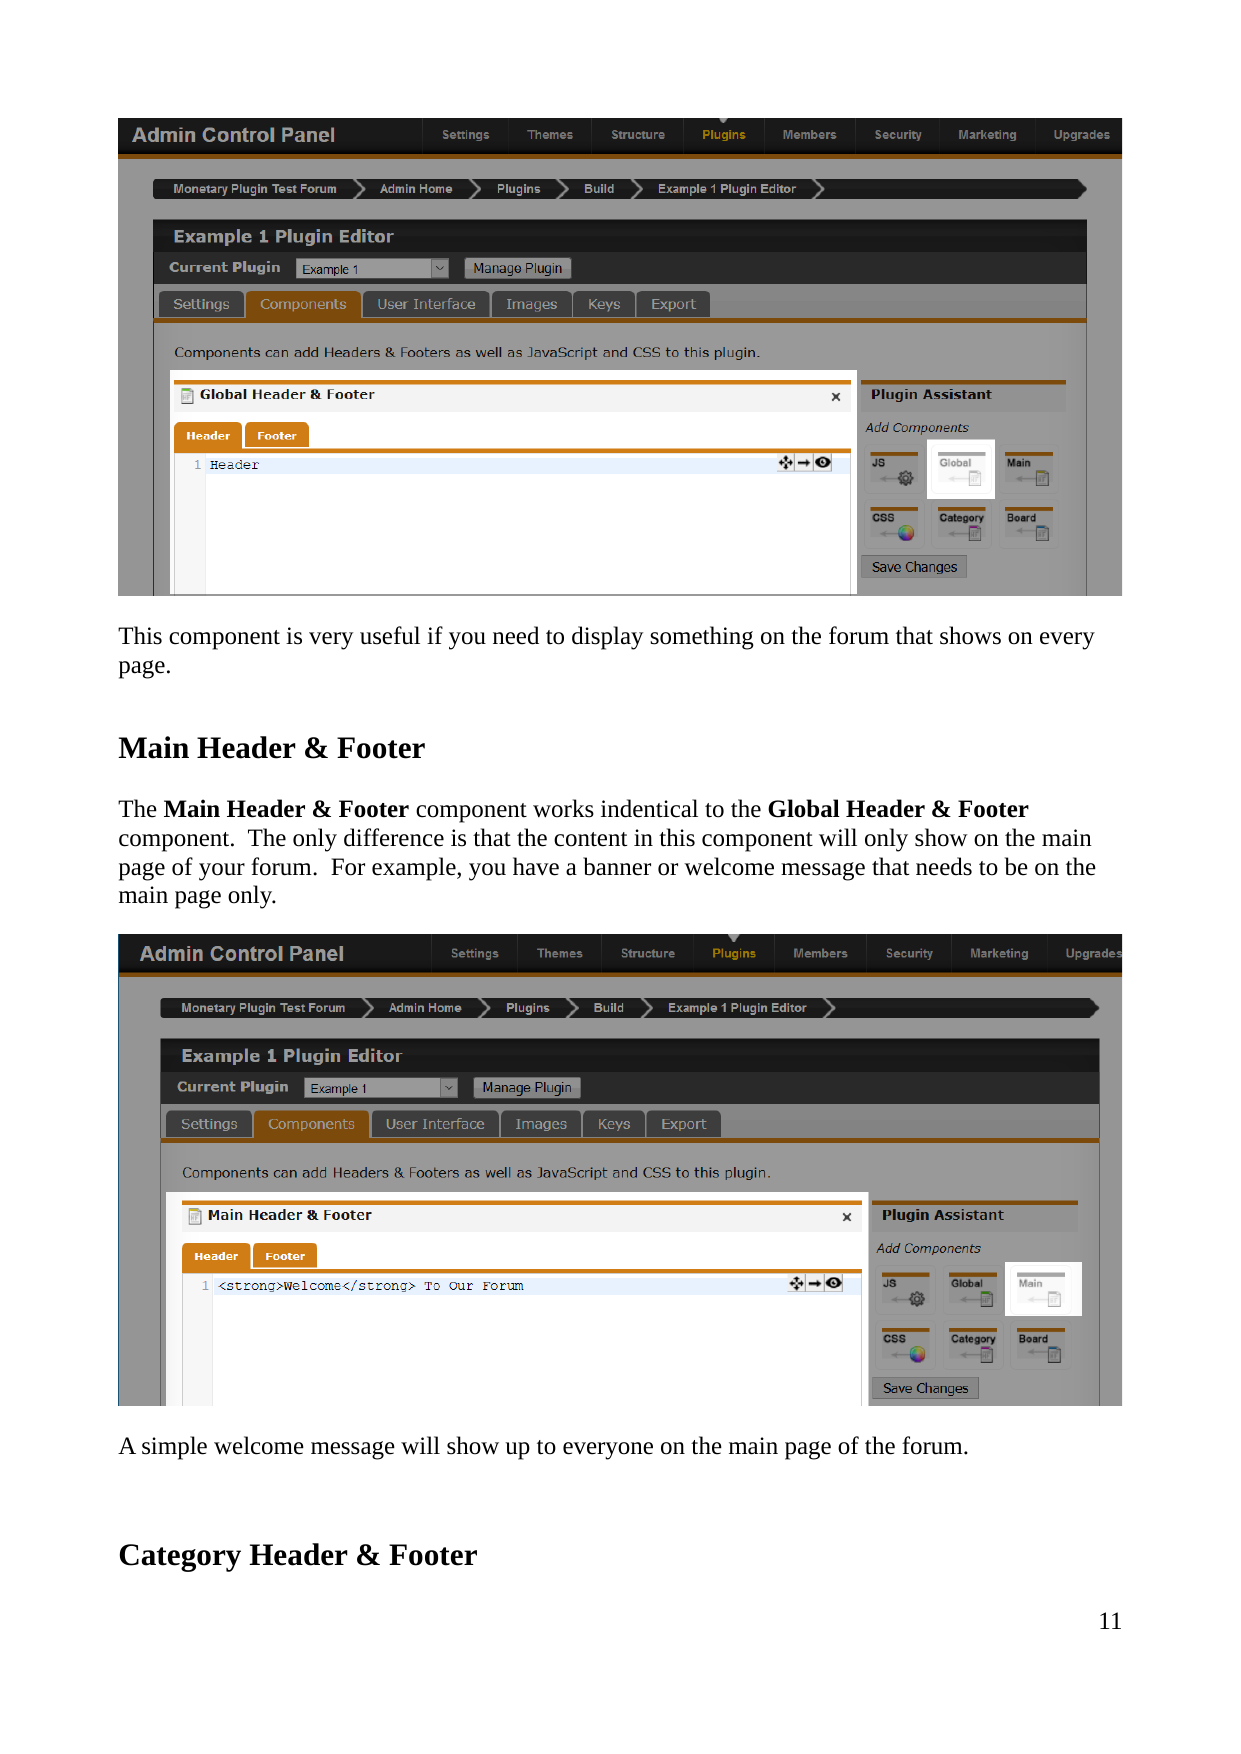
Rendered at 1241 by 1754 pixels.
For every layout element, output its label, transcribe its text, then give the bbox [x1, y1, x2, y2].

picture [118, 934, 1123, 1406]
text This component is very useful if you need to display something on the forum that shows on every page. [118, 621, 1122, 678]
picture [118, 118, 1123, 596]
text The Main Header & Footer component works indentical to the Global Header & Footer component. The only difference is that the content in this component will only show on the main page of your forum. For example, you have a banner or welcome message that needs to be on the main page only. [118, 794, 1122, 909]
text A simple welcome message will show up to everyone on the main page of the forum. [118, 1431, 1122, 1459]
text Category Header & Footer [118, 1536, 1122, 1572]
text Main Header & Footer [118, 729, 1122, 765]
